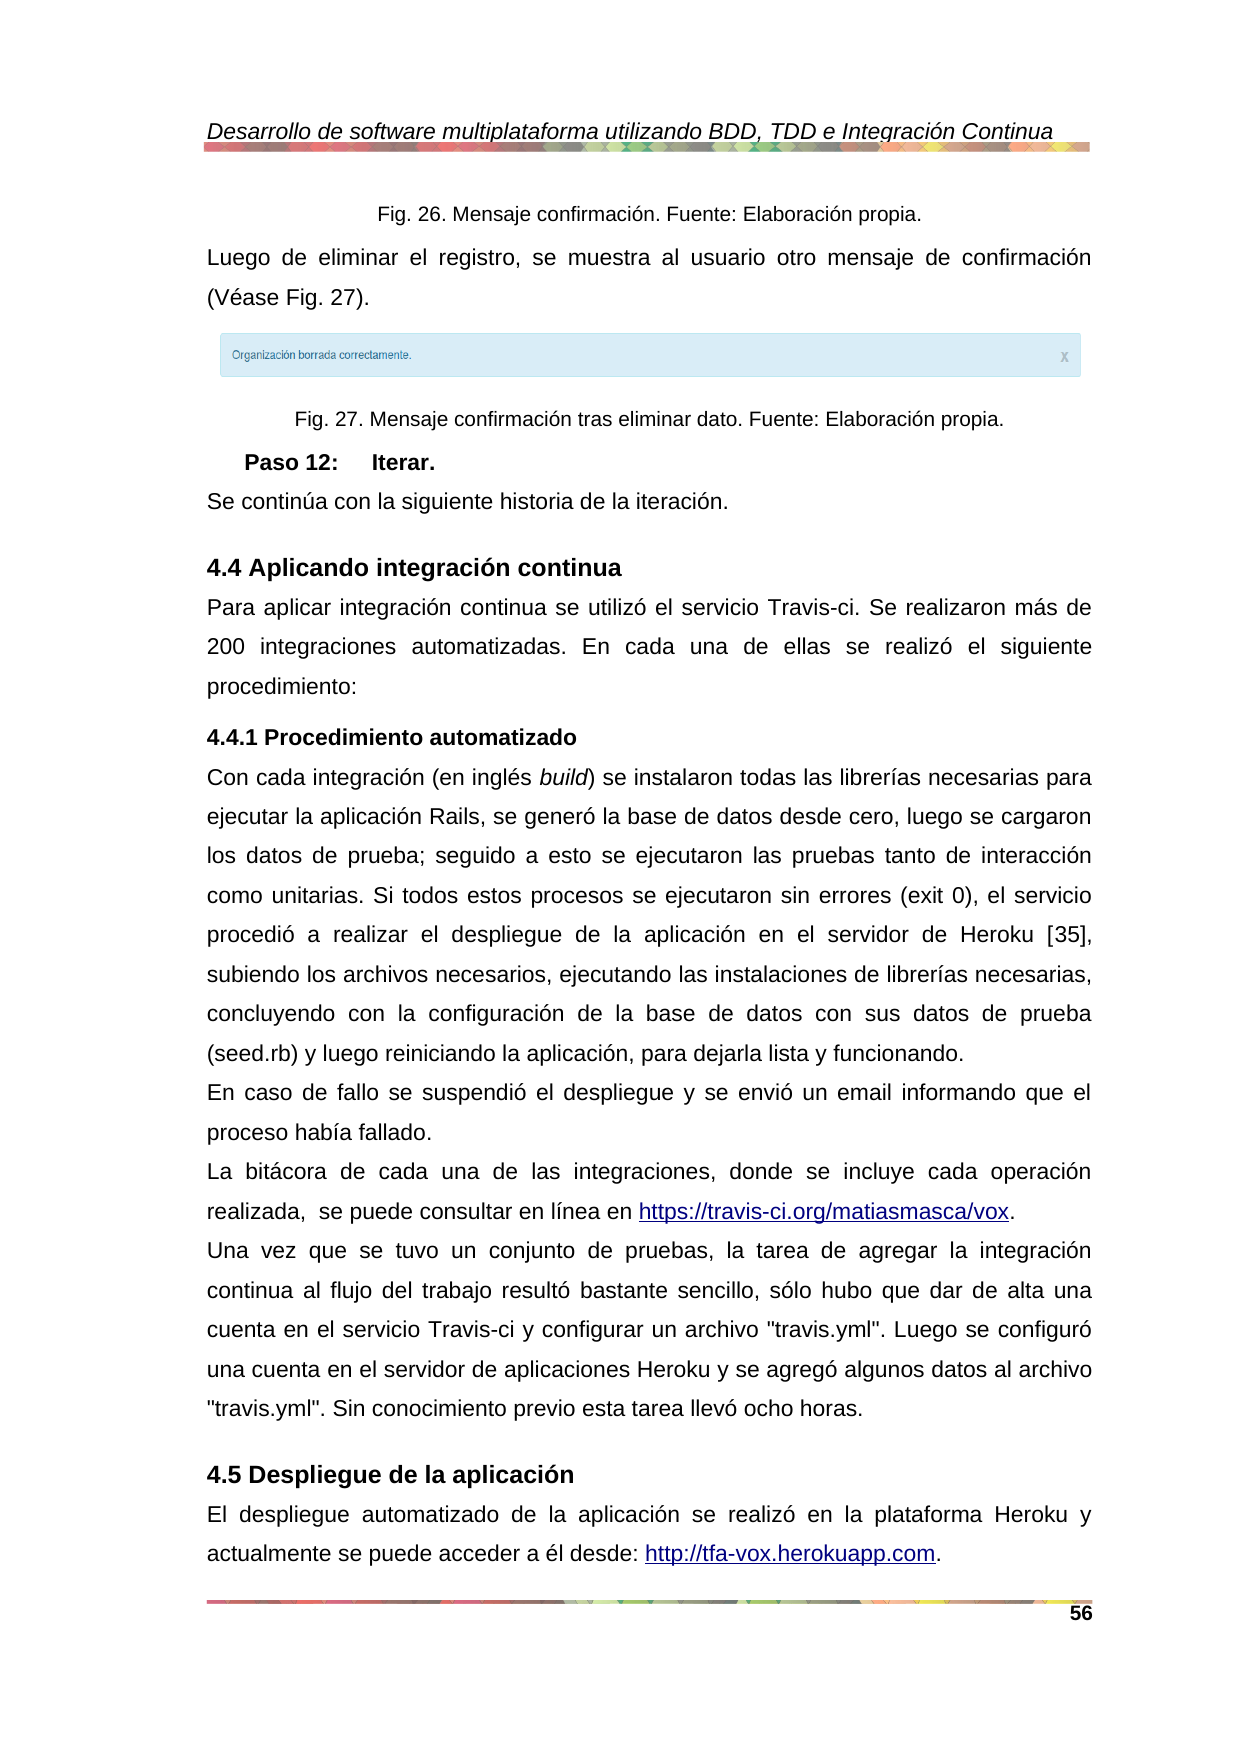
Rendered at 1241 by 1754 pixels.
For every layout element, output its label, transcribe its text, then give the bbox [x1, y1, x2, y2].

text [203, 142, 1090, 152]
text Con cada integración (en inglés build) se instalaron todas las librerías necesarias para ejecutar la aplicación Rails, se generó la base de datos desde cero, luego se cargaron los datos de prueba; seguido a esto se ejecutaron las pruebas tanto de interacción como unitarias. Si todos estos procesos se ejecutaron sin errores (exit 0), el servicio procedió a realizar el despliegue de la aplicación en el servidor de Heroku [35], subiendo los archivos necesarios, ejecutando las instalaciones de librerías necesarias, concluyendo con la configuración de la base de datos con sus datos de prueba (seed.rb) y luego reiniciando la aplicación, para dejarla lista y funcionando. [207, 763, 1093, 1066]
text Una vez que se tuvo un conjunto de pruebas, la tarea de agregar la integración continua al flujo del trabajo resultó bastante sencillo, sólo hubo que dar de alta una cuenta en el servicio Travis-ci y configurar un archivo "travis.yml". Luego se configuró una cuenta en el servidor de aplicaciones Heroku y se agregó algunos datos al archivo "travis.yml". Sin conocimiento previo esta tarea llevó ocho horas. [207, 1237, 1093, 1422]
subtitle 4.5 Despliegue de la aplicación [207, 1460, 1093, 1488]
text Se continúa con la siguiente historia de la iteración. [207, 488, 1093, 514]
text La bitácora de cada una de las integraciones, donde se incluye cada operación realizada, se puede consultar en línea en https://travis-ci.org/matiasmasca/vox. [207, 1158, 1093, 1224]
table_header [207, 323, 1093, 388]
text [206, 1600, 1093, 1604]
table_cell Fig. 27. Mensaje confirmación tras eliminar dato. Fuente: Elaboración propia. [207, 388, 1093, 449]
picture [212, 328, 1087, 383]
text Luego de eliminar el registro, se muestra al usuario otro mensaje de confirmación (Véase Fig. 27). [207, 244, 1093, 310]
list Iterar. [244, 449, 1093, 475]
text 4.4.1 Procedimiento automatizado [207, 724, 1093, 750]
text Para aplicar integración continua se utilizó el servicio Travis-ci. Se realizaron más de 200 integraciones automatizadas. En cada una de ellas se realizó el siguiente procedimiento: [207, 594, 1093, 699]
subtitle 4.4 Aplicando integración continua [207, 553, 1093, 581]
text En caso de fallo se suspendió el despliegue y se envió un email informando que el proceso había fallado. [207, 1079, 1093, 1145]
table_cell Fig. 26. Mensaje confirmación. Fuente: Elaboración propia. [207, 184, 1093, 244]
text El despliegue automatizado de la aplicación se realizó en la plataforma Heroku y actualmente se puede acceder a él desde: http://tfa-vox.herokuapp.com. [207, 1501, 1093, 1567]
